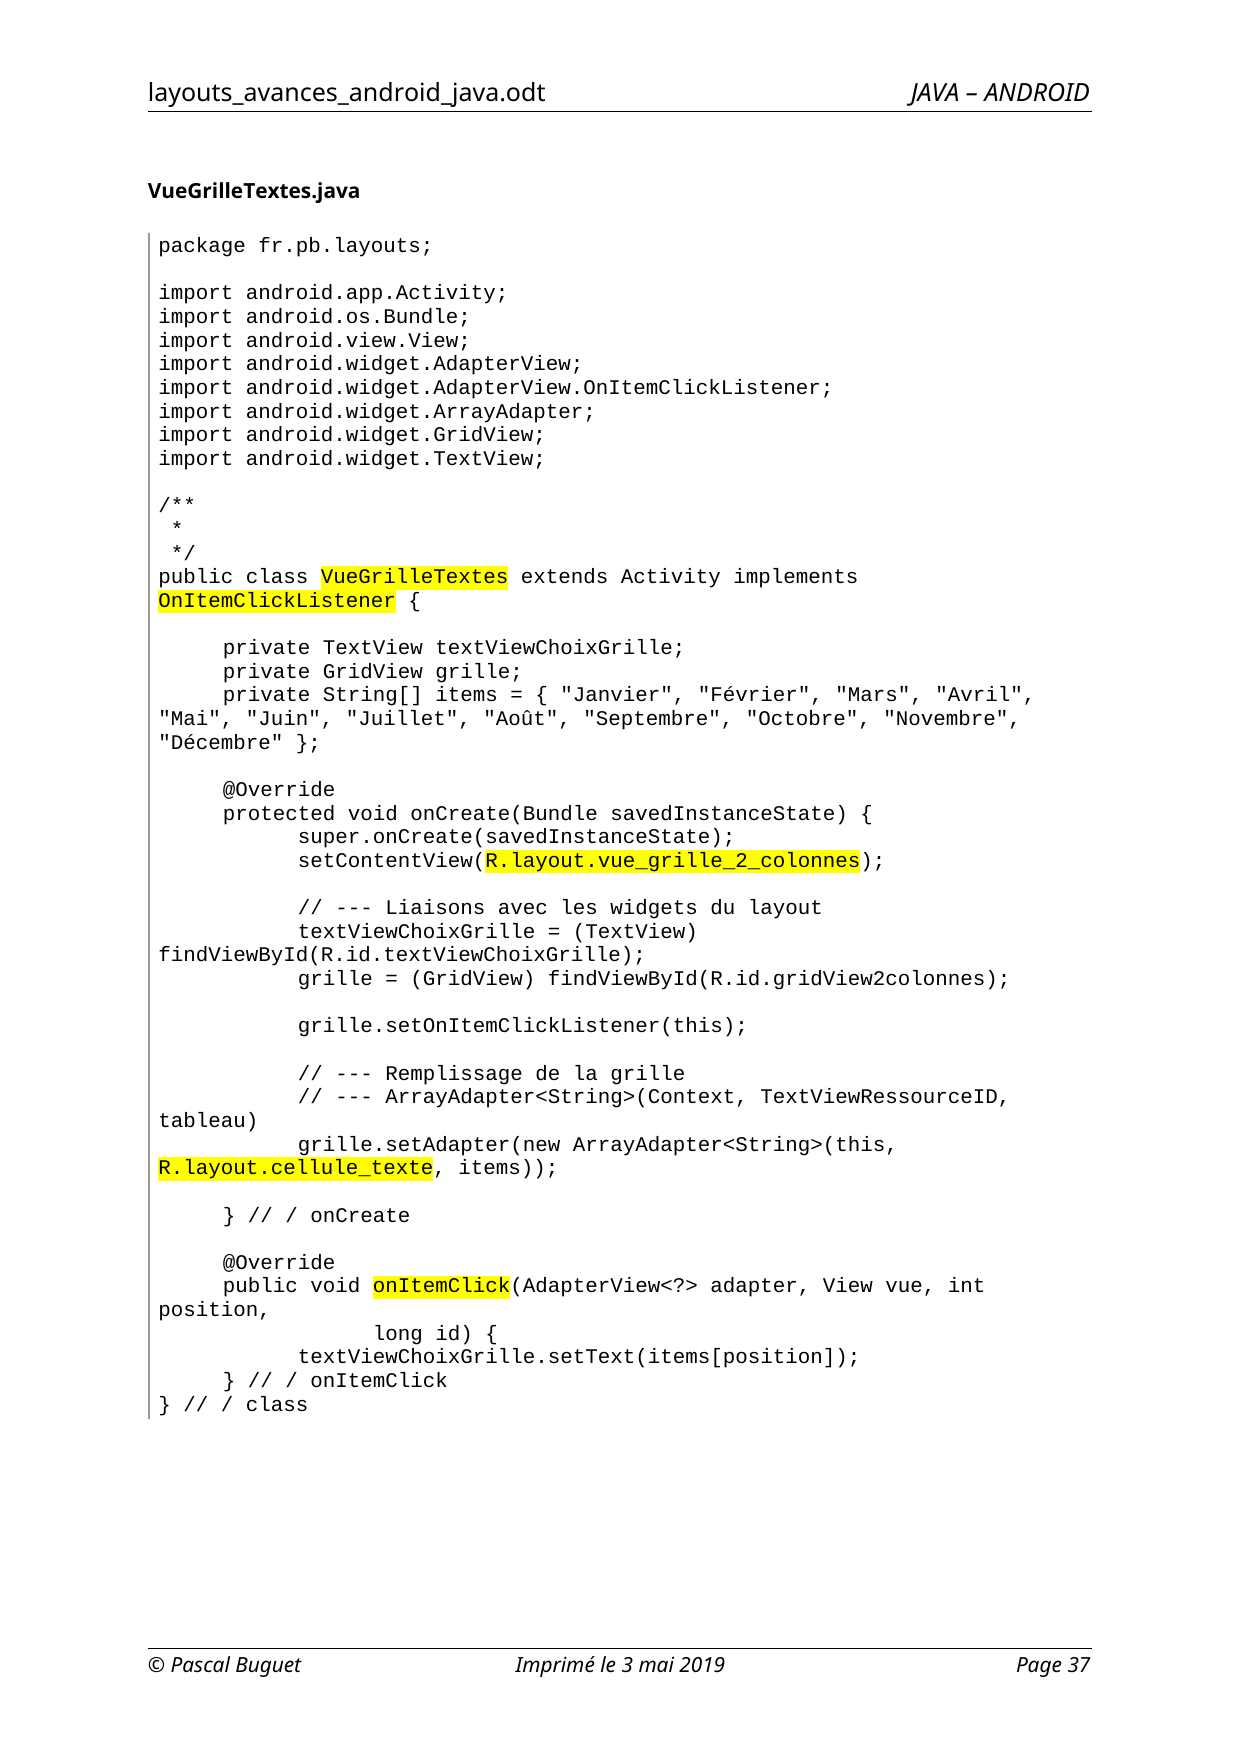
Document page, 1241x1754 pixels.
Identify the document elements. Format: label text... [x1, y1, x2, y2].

text grille.setOnItemClickListener(this); [150, 1015, 1092, 1039]
text import android.widget.GridView; [150, 424, 1092, 448]
text import android.widget.AdapterView; [150, 353, 1092, 377]
text package fr.pb.layouts; [150, 233, 1092, 259]
text import android.view.View; [150, 330, 1092, 353]
text import android.widget.TextView; [150, 448, 1092, 472]
text @Override [150, 1252, 1092, 1276]
text long id) { [150, 1323, 1092, 1346]
text private TextView textViewChoixGrille; [150, 637, 1092, 661]
text public class VueGrilleTextes extends Activity implements OnItemClickListener { [150, 566, 1092, 613]
text // --- ArrayAdapter<String>(Context, TextViewRessourceID, tableau) [150, 1086, 1092, 1134]
text grille = (GridView) findViewById(R.id.gridView2colonnes); [150, 968, 1092, 992]
text } // / onCreate [150, 1204, 1092, 1228]
text super.onCreate(savedInstanceState); [150, 826, 1092, 850]
text textViewChoixGrille = (TextView) findViewById(R.id.textViewChoixGrille); [150, 921, 1092, 968]
text /** [150, 495, 1092, 519]
text VueGrilleTextes.java [148, 176, 1092, 204]
text } // / class [150, 1394, 1092, 1419]
text import android.app.Activity; [150, 282, 1092, 306]
text grille.setAdapter(new ArrayAdapter<String>(this, R.layout.cellule_texte, items)); [150, 1134, 1092, 1181]
text import android.os.Bundle; [150, 306, 1092, 330]
text import android.widget.ArrayAdapter; [150, 401, 1092, 424]
text */ [150, 542, 1092, 566]
text } // / onItemClick [150, 1370, 1092, 1394]
text protected void onCreate(Bundle savedInstanceState) { [150, 803, 1092, 826]
text import android.widget.AdapterView.OnItemClickListener; [150, 377, 1092, 401]
text private GridView grille; [150, 661, 1092, 684]
text setContentView(R.layout.vue_grille_2_colonnes); [150, 850, 1092, 873]
text // --- Liaisons avec les widgets du layout [150, 897, 1092, 921]
text private String[] items = { "Janvier", "Février", "Mars", "Avril", "Mai", "Juin", "Juillet", "Août", "Septembre", "Octobre", "Novembre", "Décembre" }; [150, 684, 1092, 755]
text // --- Remplissage de la grille [150, 1063, 1092, 1086]
text textViewChoixGrille.setText(items[position]); [150, 1346, 1092, 1370]
text public void onItemClick(AdapterView<?> adapter, View vue, int position, [150, 1276, 1092, 1323]
text * [150, 519, 1092, 542]
text @Override [150, 779, 1092, 803]
